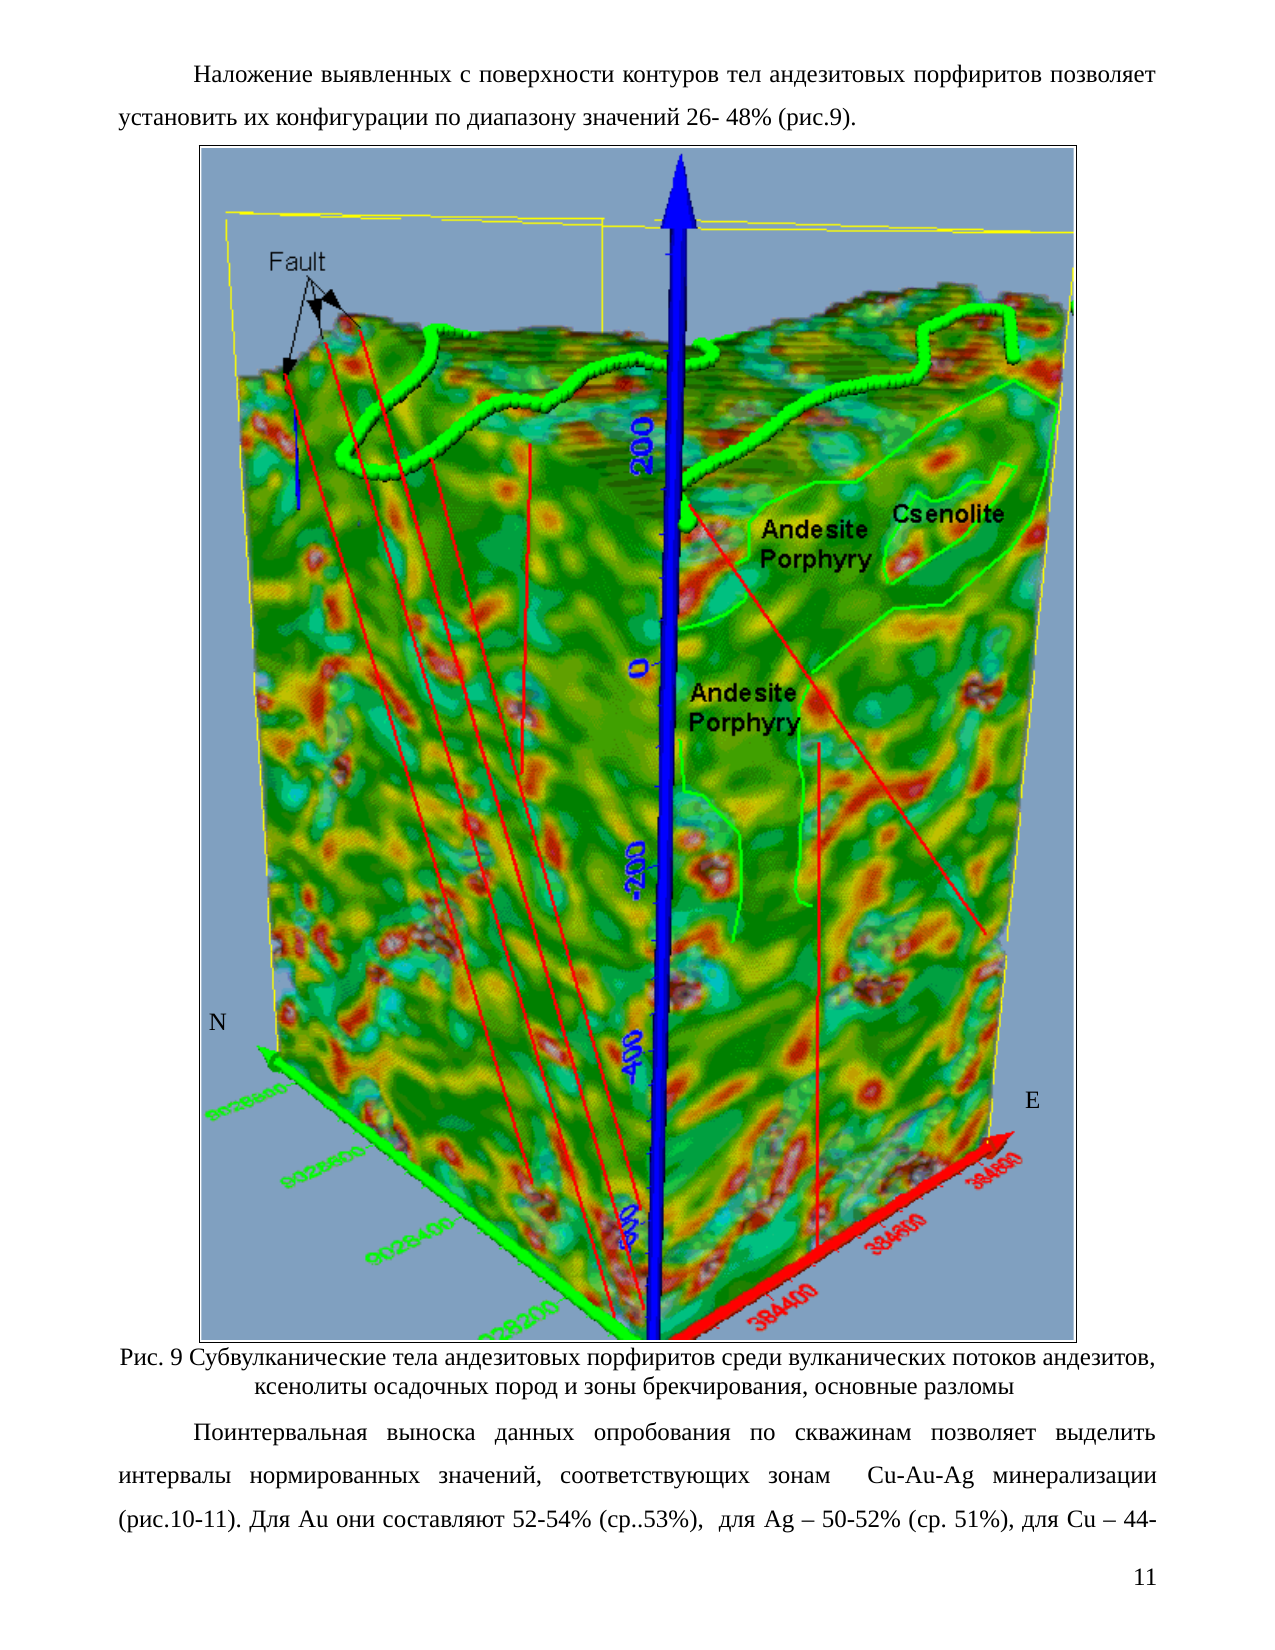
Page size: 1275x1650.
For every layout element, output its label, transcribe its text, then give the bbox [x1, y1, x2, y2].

text Поинтервальная выноска данных опробования по скважинам позволяет выделить интервалы нормированных значений, соответствующих зонам Cu-Au-Ag минерализации (рис.10-11). Для Au они составляют 52-54% (ср..53%), для Ag – 50-52% (ср. 51%), для Cu – 44- [118, 1417, 1157, 1532]
text Наложение выявленных с поверхности контуров тел андезитовых порфиритов позволяет установить их конфигурации по диапазону значений 26- 48% (рис.9). [118, 59, 1157, 131]
text Рис. 9 Субвулканические тела андезитовых порфиритов среди вулканических потоков андезитов, ксенолиты осадочных пород и зоны брекчирования, основные разломы [118, 146, 1157, 1400]
picture [201, 148, 1074, 1340]
